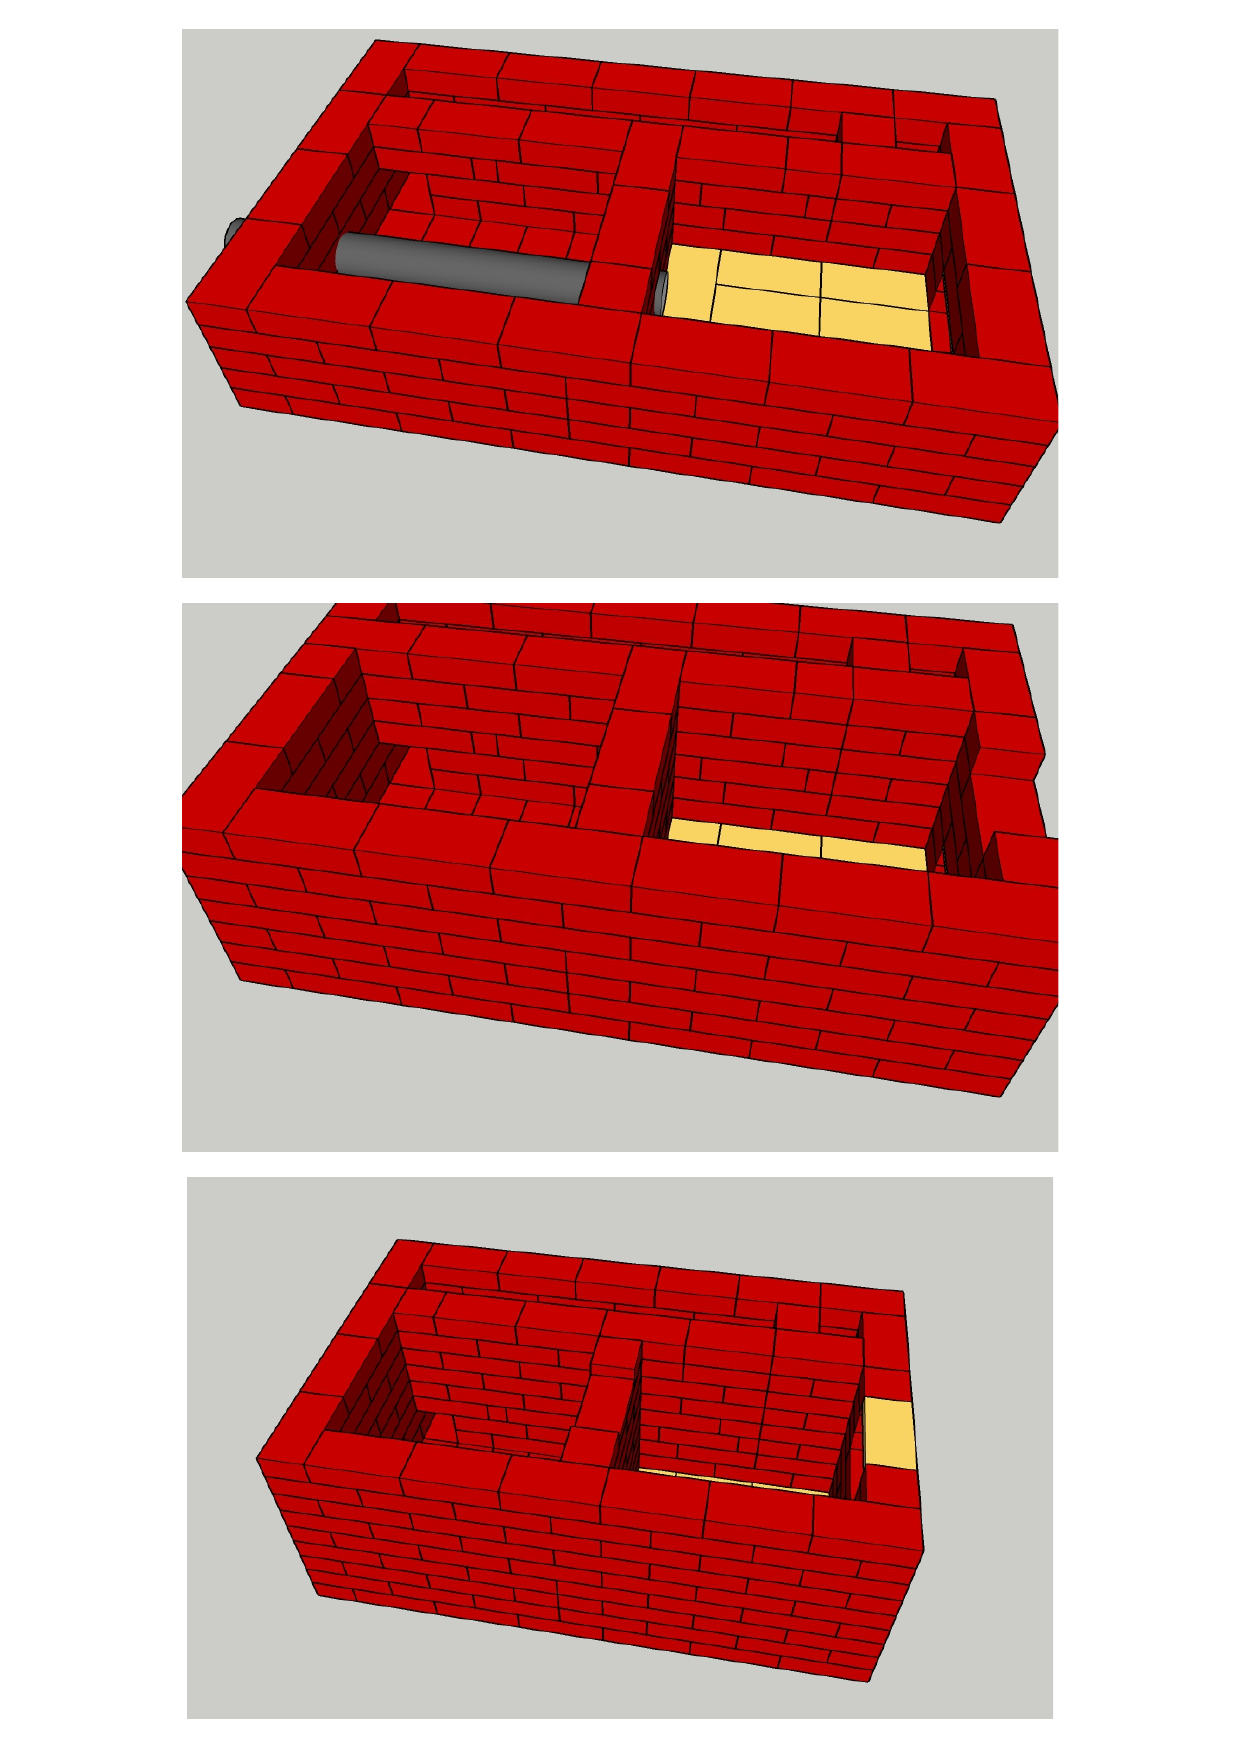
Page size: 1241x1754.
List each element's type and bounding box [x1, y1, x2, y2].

picture [182, 603, 1059, 1152]
picture [187, 1177, 1054, 1719]
picture [182, 29, 1059, 578]
